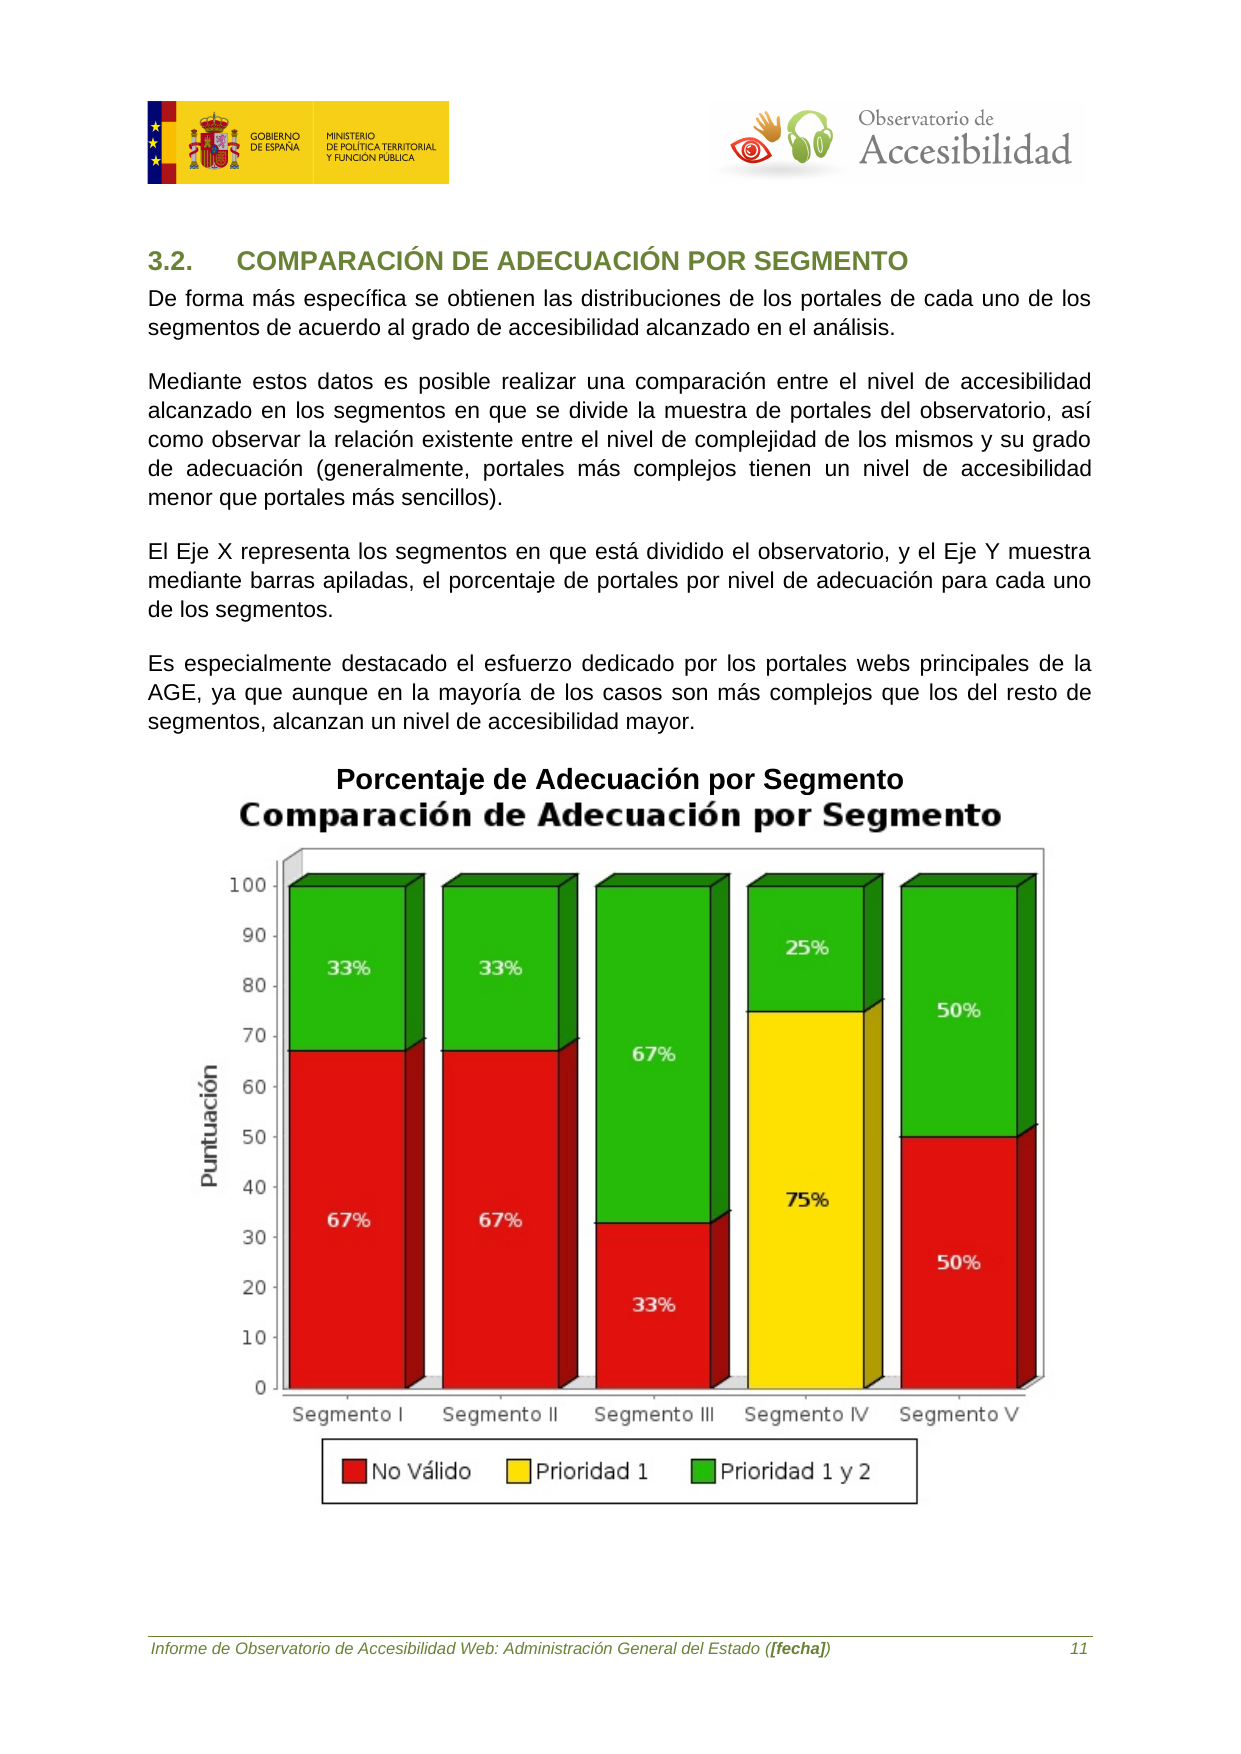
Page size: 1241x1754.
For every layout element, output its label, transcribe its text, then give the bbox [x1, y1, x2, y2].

picture [710, 101, 1086, 184]
picture [178, 795, 1062, 1506]
text El Eje X representa los segmentos en que está dividido el observatorio, y el Eje Y muestra mediante barras apiladas, el porcentaje de portales por nivel de adecuación para cada uno de los segmentos. [148, 538, 1092, 622]
picture [147, 101, 450, 184]
text Porcentaje de Adecuación por Segmento [148, 762, 1092, 795]
text De forma más específica se obtienen las distribuciones de los portales de cada uno de los segmentos de acuerdo al grado de accesibilidad alcanzado en el análisis. [148, 285, 1092, 341]
text Mediante estos datos es posible realizar una comparación entre el nivel de accesibilidad alcanzado en los segmentos en que se divide la muestra de portales del observatorio, así como observar la relación existente entre el nivel de complejidad de los mismos y su grado de adecuación (generalmente, portales más complejos tienen un nivel de accesibilidad menor que portales más sencillos). [148, 368, 1092, 510]
subtitle Comparación de adecuación por segmento [148, 245, 1092, 276]
text Es especialmente destacado el esfuerzo dedicado por los portales webs principales de la AGE, ya que aunque en la mayoría de los casos son más complejos que los del resto de segmentos, alcanzan un nivel de accesibilidad mayor. [148, 650, 1092, 734]
